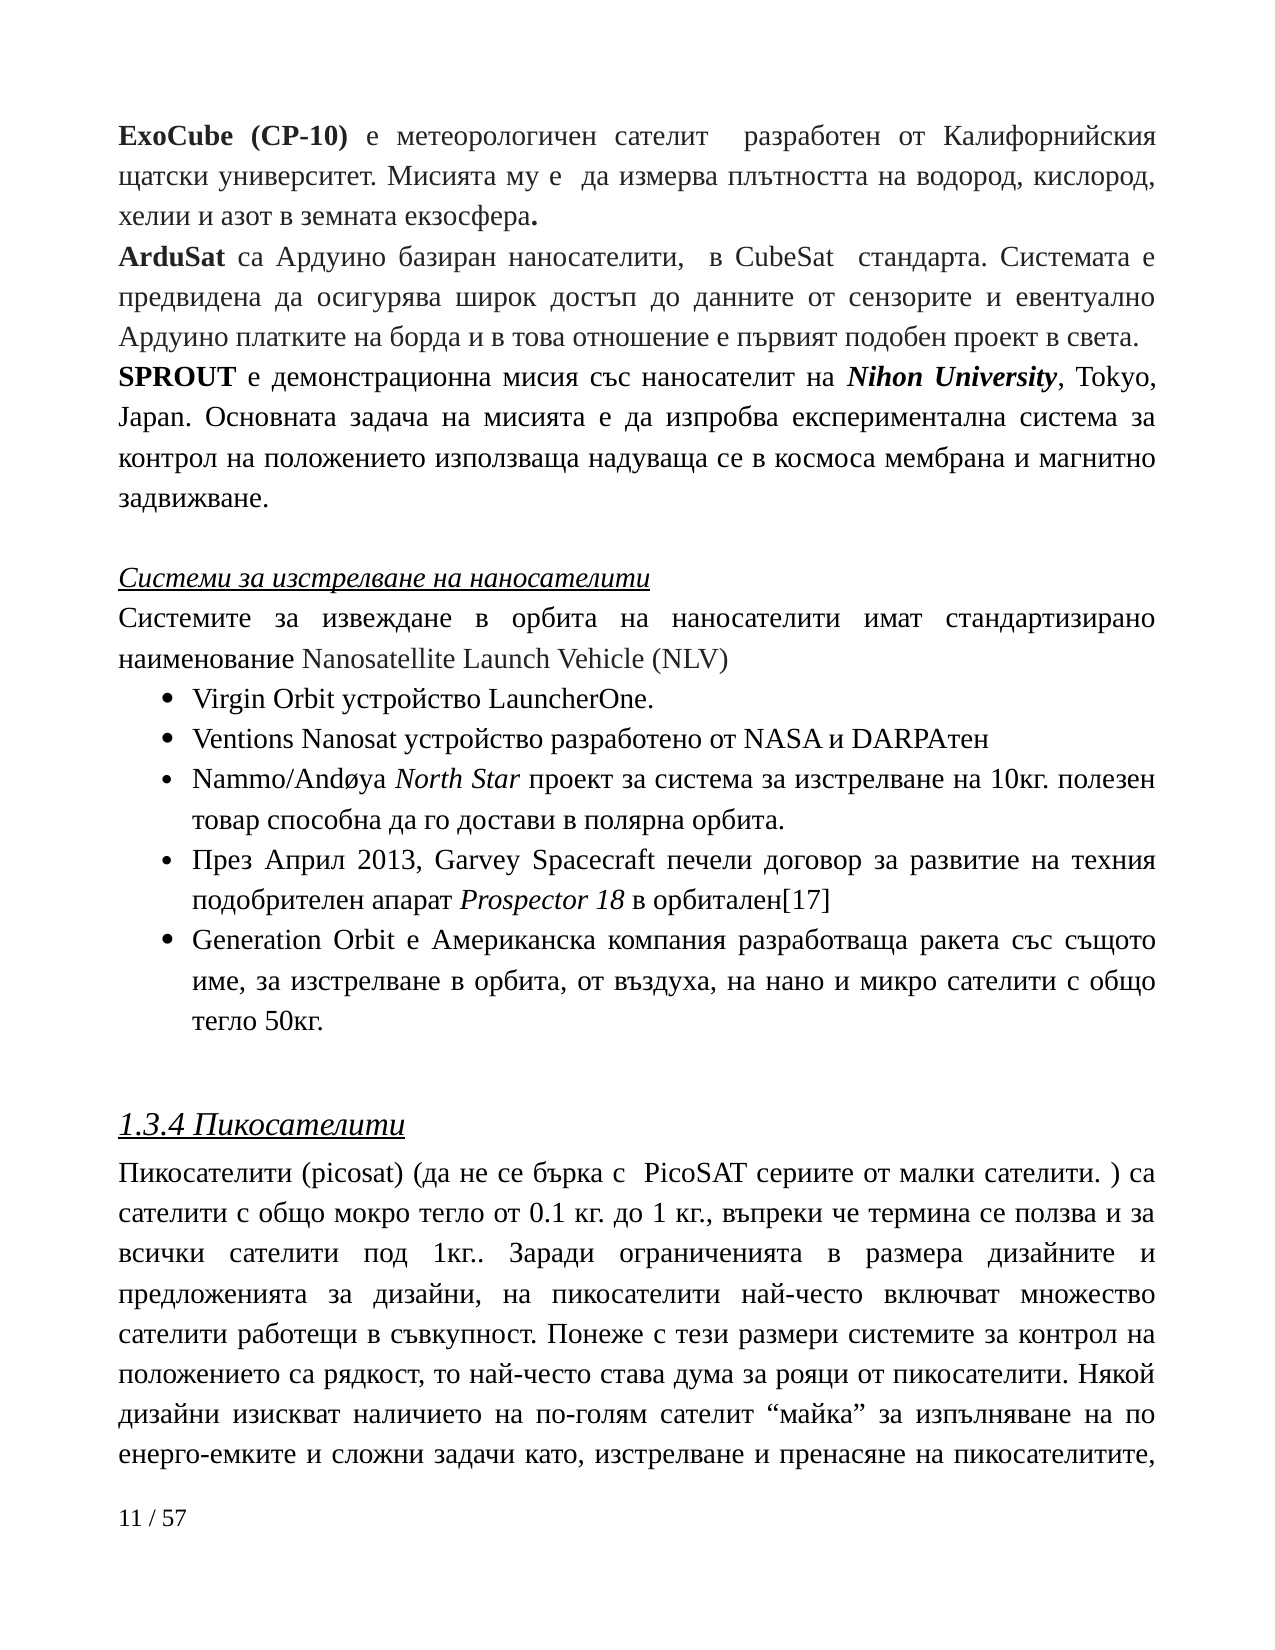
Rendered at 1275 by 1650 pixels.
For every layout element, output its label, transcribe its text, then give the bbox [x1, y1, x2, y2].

list Nammo/Andøya North Star проект за система за изстрелване на 10кг. полезен товар способна да го достави в полярна орбита. [162, 762, 1157, 835]
text Системи за изстрелване на наносателити [118, 560, 1157, 594]
list Virgin Orbit устройство LauncherOne. [162, 681, 1157, 715]
list Ventions Nanosat устройство разработено от NASA и DARPAтен [162, 721, 1157, 755]
list През Април 2013, Garvey Spacecraft печели договор за развитие на техния подобрителен апарат Prospector 18 в орбитален[17] [162, 842, 1157, 916]
text ExoCube (CP-10) е метеорологичен сателит разработен от Калифорнийския щатски университет. Мисията му е да измерва плътността на водород, кислород, хелии и азот в земната екзосфера. [118, 118, 1157, 232]
text ArduSat са Ардуино базиран наносателити, в CubeSat стандарта. Системата е предвидена да осигурява широк достъп до данните от сензорите и евентуално Ардуино платките на борда и в това отношение е първият подобен проект в света. [118, 239, 1157, 353]
subtitle 1.3.4 Пикосателити [118, 1104, 1157, 1143]
text SPROUT е демонстрационна мисия със наносателит на Nihon University, Tokyo, Japan. Основната задача на мисията е да изпробва експериментална система за контрол на положението използваща надуваща се в космоса мембрана и магнитно задвижване. [118, 359, 1157, 513]
text Системите за извеждане в орбита на наносателити имат стандартизирано наименование Nanosatellite Launch Vehicle (NLV) [118, 601, 1157, 674]
list Generation Orbit е Американска компания разработваща ракета със същото име, за изстрелване в орбита, от въздуха, на нано и микро сателити с общо тегло 50кг. [162, 922, 1157, 1037]
text Пикосателити (picosat) (да не се бърка с PicoSAT сериите от малки сателити. ) са сателити с общо мокро тегло от 0.1 кг. до 1 кг., въпреки че термина се ползва и за всички сателити под 1кг.. Заради ограниченията в размера дизайните и предложенията за дизайни, на пикосателити най-често включват множество сателити работещи в съвкупност. Понеже с тези размери системите за контрол на положението са рядкост, то най-често става дума за рояци от пикосателити. Някой дизайни изискват наличието на по-голям сателит “майка” за изпълняване на по енерго-емките и сложни задачи като, изстрелване и пренасяне на пикосателитите, [118, 1155, 1157, 1470]
